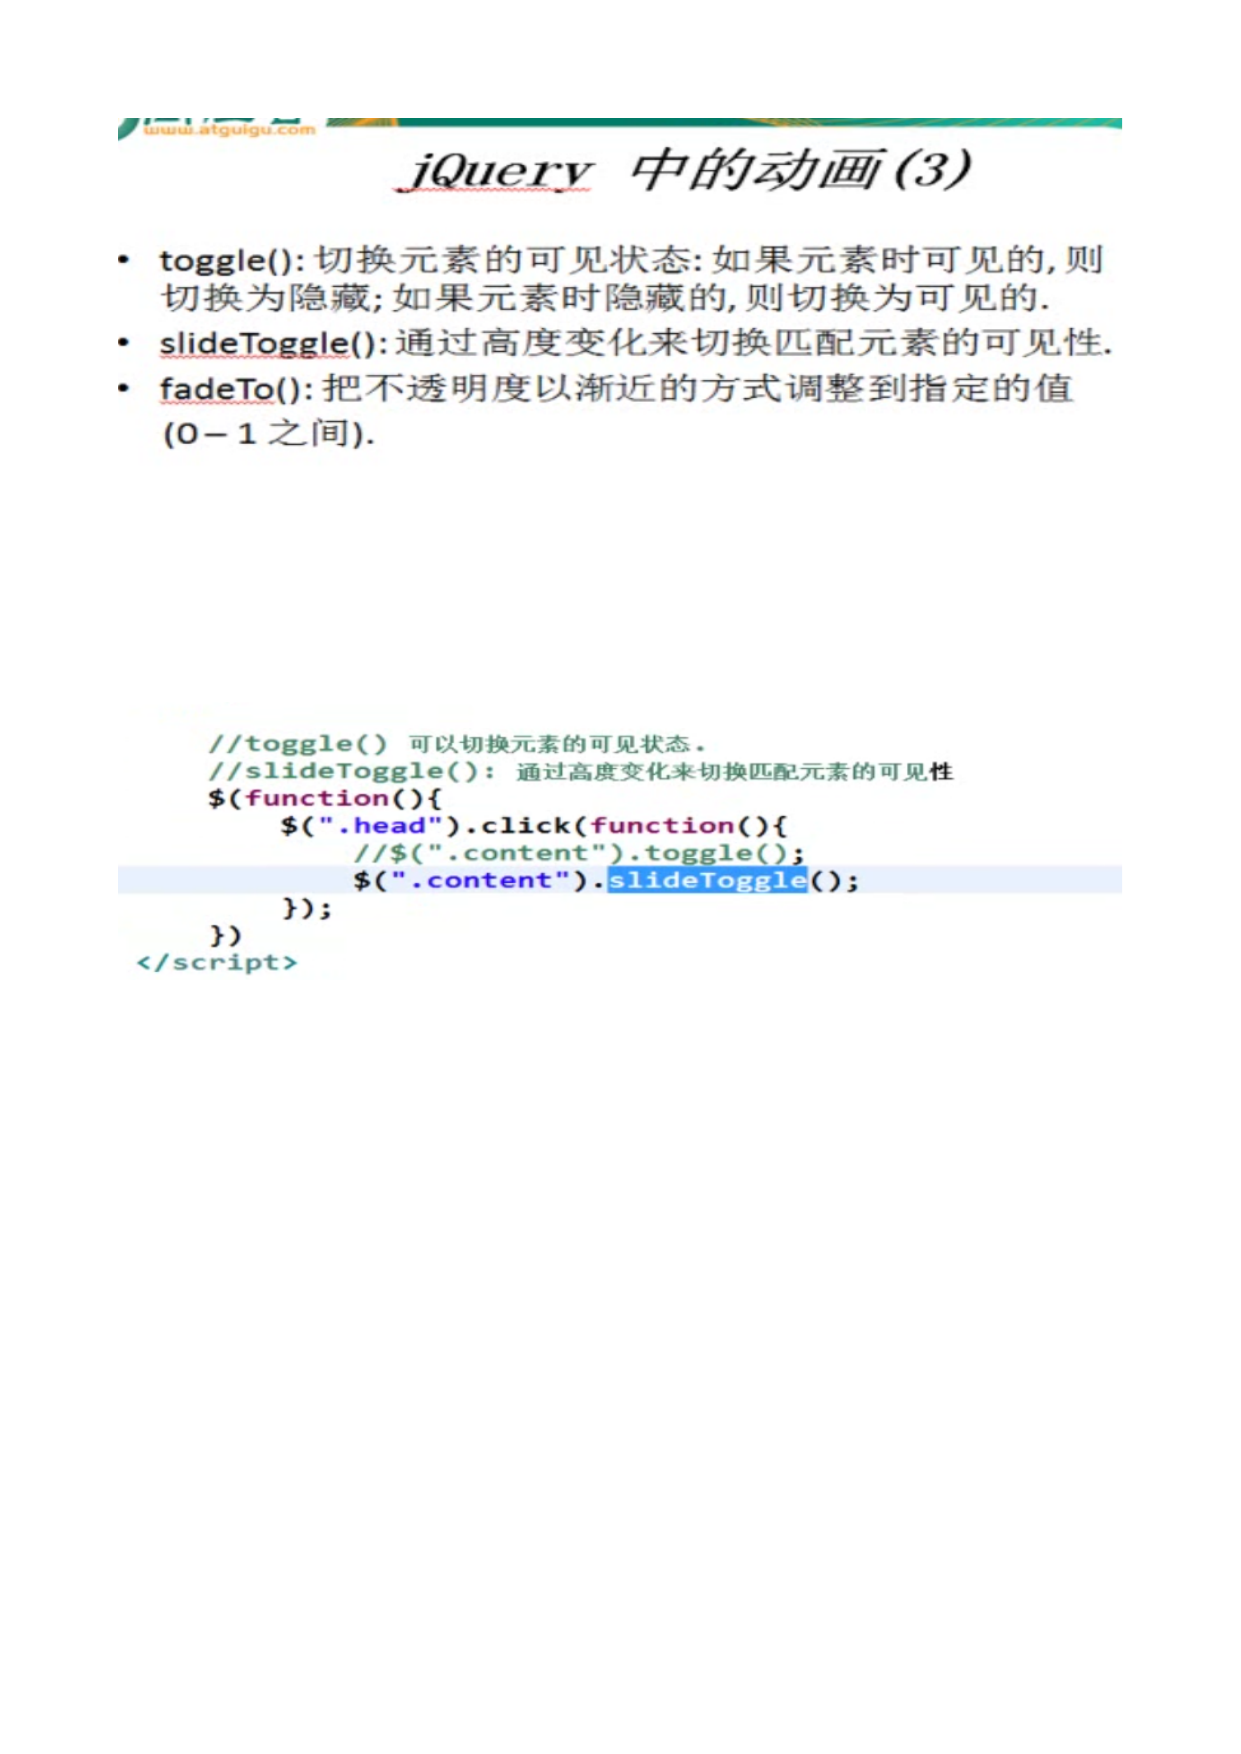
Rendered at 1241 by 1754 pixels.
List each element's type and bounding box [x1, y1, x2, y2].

picture [118, 118, 1123, 645]
picture [118, 702, 1123, 980]
